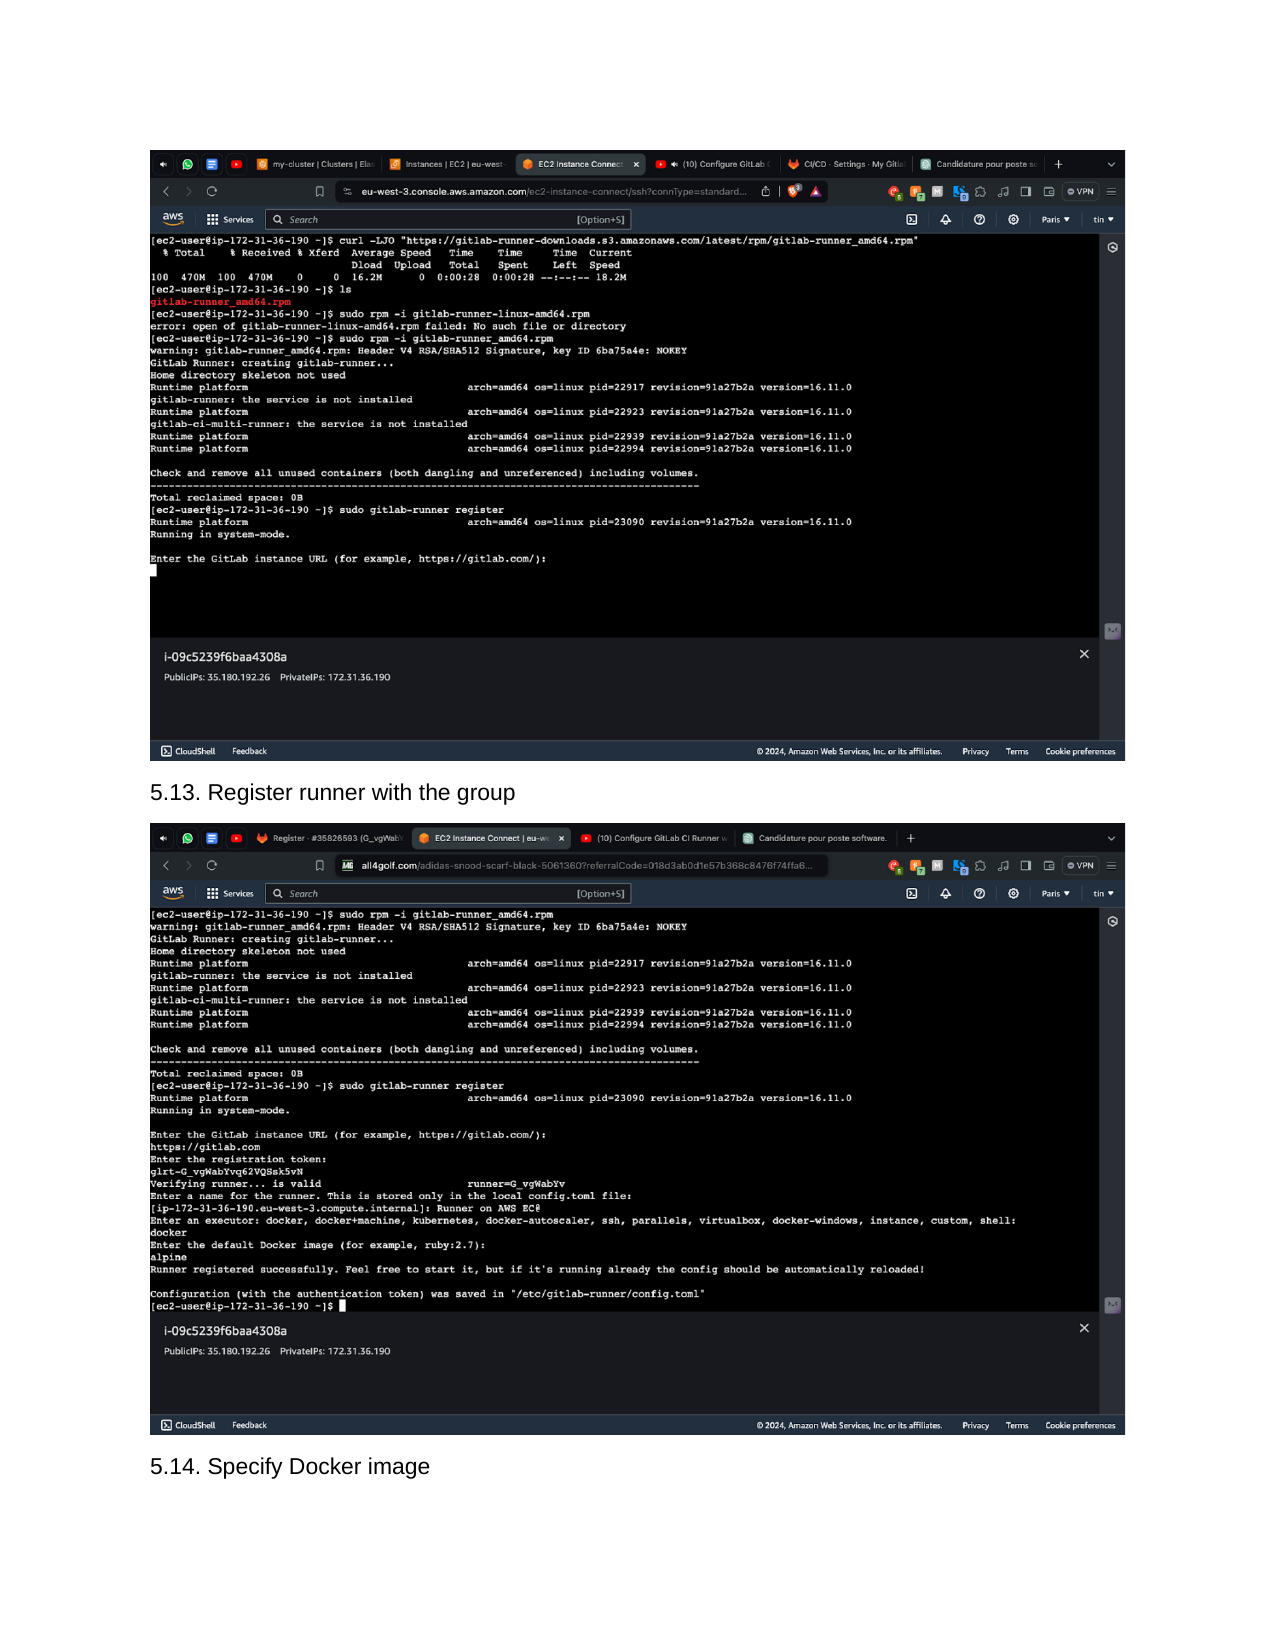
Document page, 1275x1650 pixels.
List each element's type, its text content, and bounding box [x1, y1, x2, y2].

text 5.14. Specify Docker image [150, 1453, 1125, 1479]
text 5.13. Register runner with the group [150, 779, 1125, 806]
